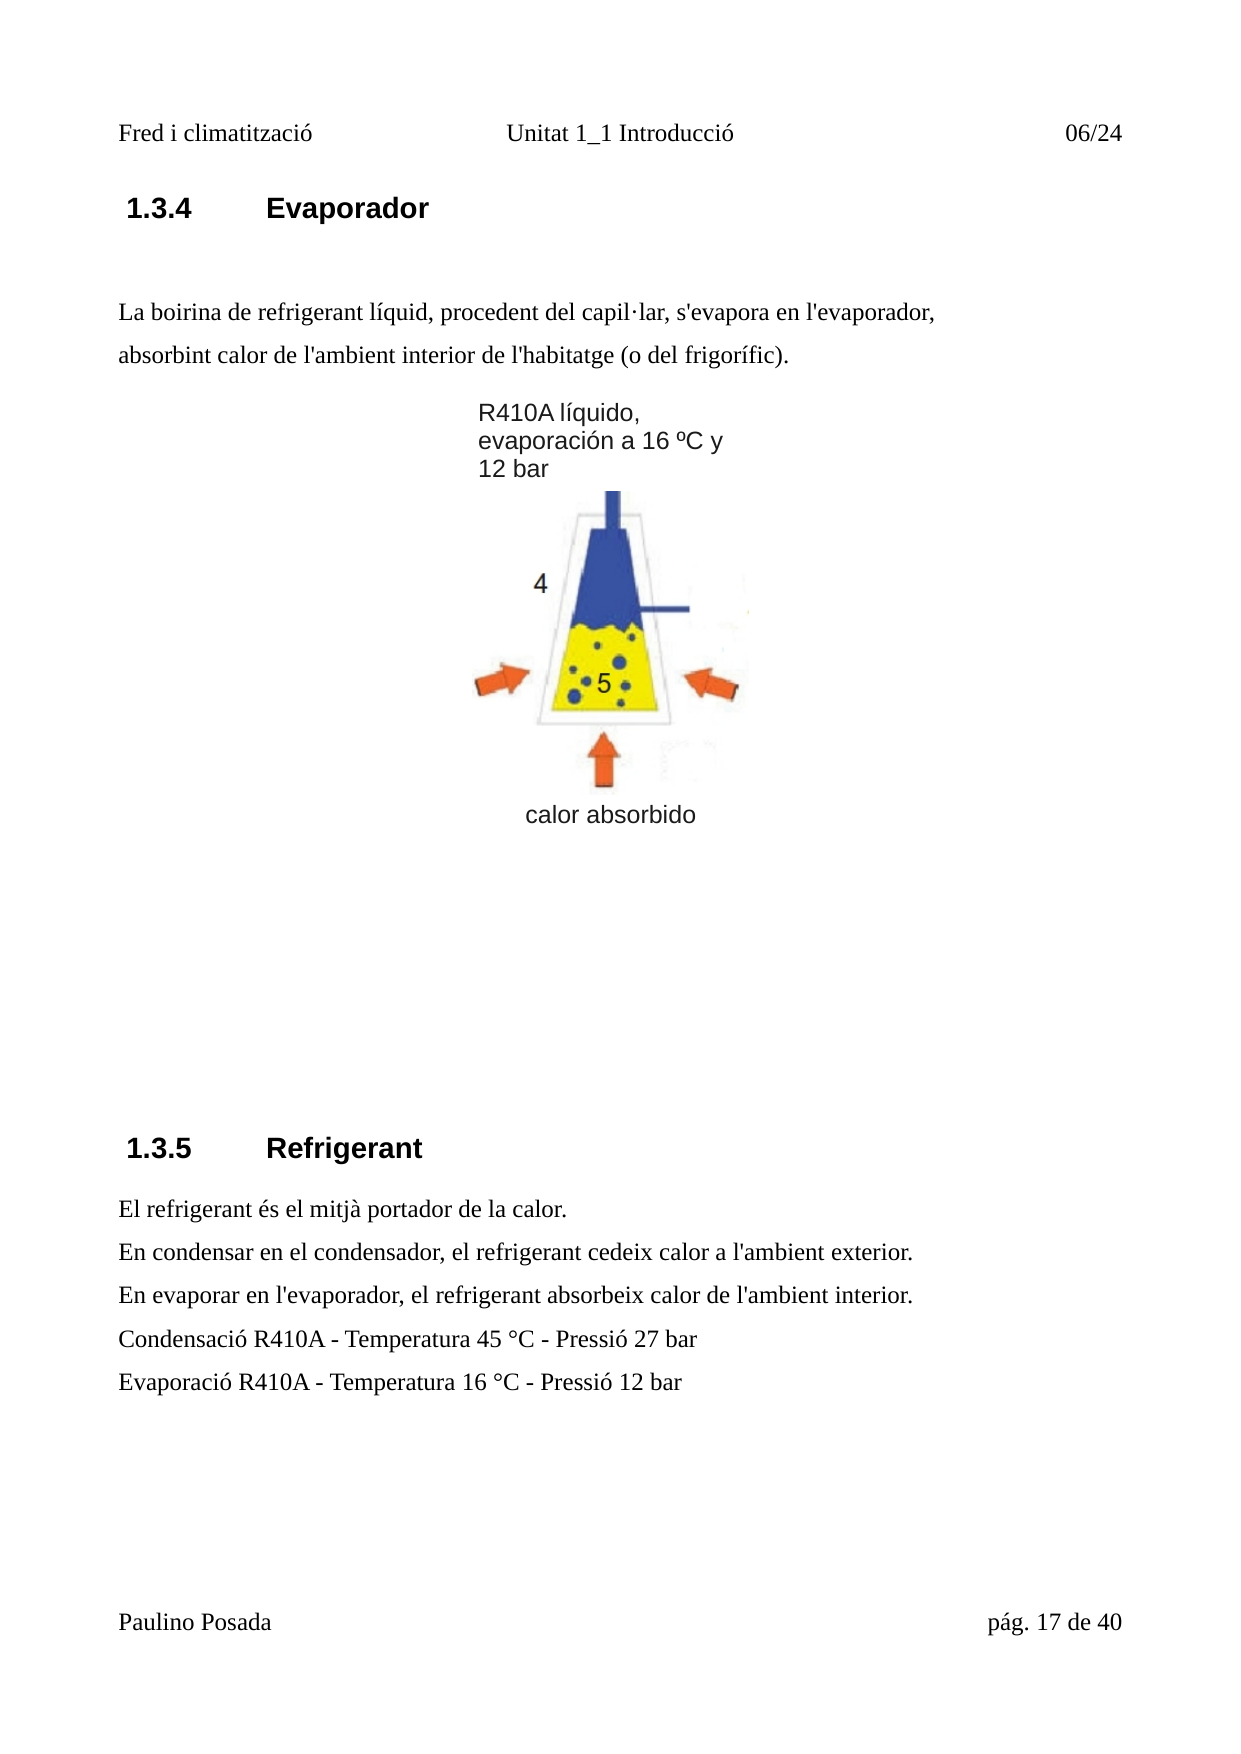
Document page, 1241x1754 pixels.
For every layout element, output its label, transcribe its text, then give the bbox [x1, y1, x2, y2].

subtitle Refrigerant [118, 1131, 1122, 1165]
text La boirina de refrigerant líquid, procedent del capil·lar, s'evapora en l'evaporador, [118, 297, 1122, 326]
text absorbint calor de l'ambient interior de l'habitatge (o del frigorífic). [118, 340, 1122, 369]
text En evaporar en l'evaporador, el refrigerant absorbeix calor de l'ambient interior. [118, 1281, 1122, 1309]
text Evaporació R410A - Temperatura 16 °C - Pressió 12 bar [118, 1367, 1122, 1396]
text En condensar en el condensador, el refrigerant cedeix calor a l'ambient exterior. [118, 1237, 1122, 1266]
subtitle Evaporador [118, 191, 1122, 225]
text Condensació R410A - Temperatura 45 °C - Pressió 27 bar [118, 1324, 1122, 1352]
text El refrigerant és el mitjà portador de la calor. [118, 1194, 1122, 1223]
picture [472, 491, 749, 795]
